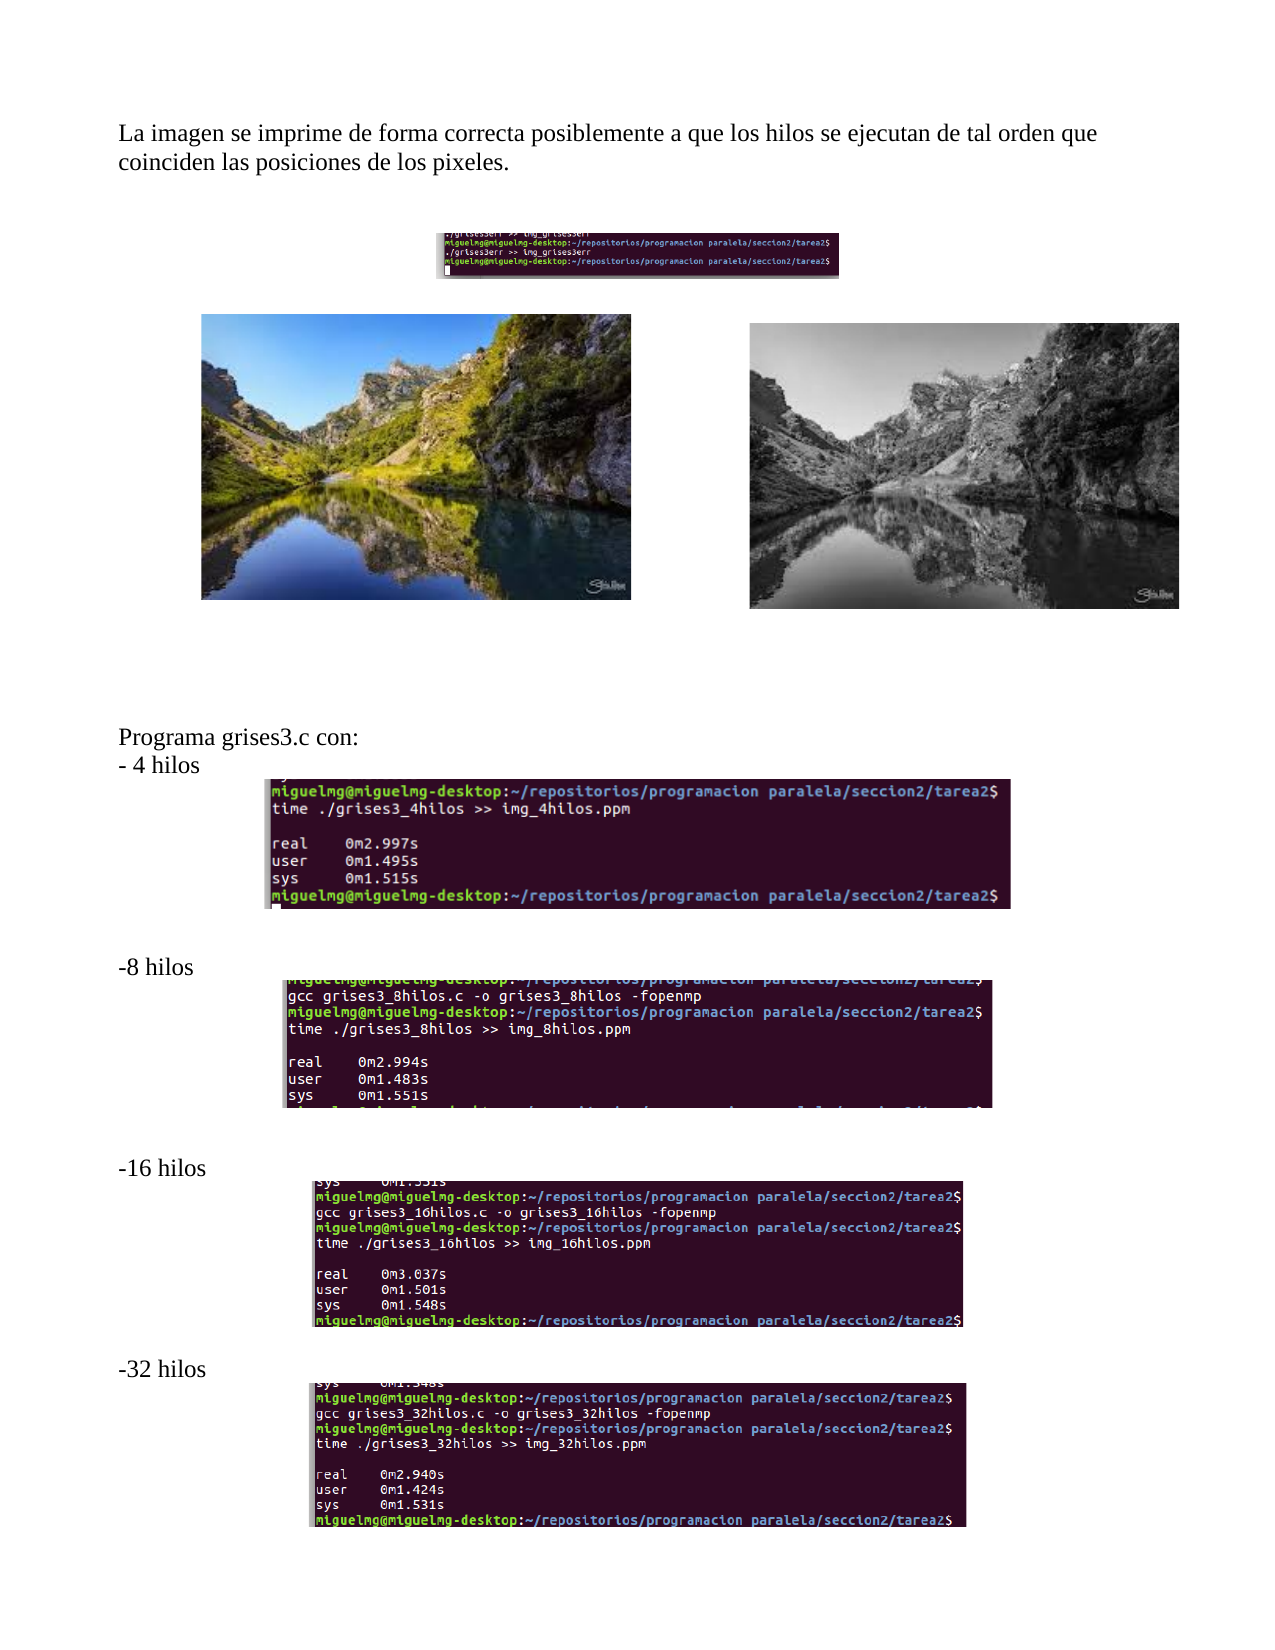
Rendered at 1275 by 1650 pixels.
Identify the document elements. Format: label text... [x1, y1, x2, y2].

picture [436, 269, 540, 279]
text La imagen se imprime de forma correcta posiblemente a que los hilos se ejecutan de tal orden que coinciden las posiciones de los pixeles. [118, 118, 1157, 176]
picture [282, 1062, 496, 1108]
text -8 hilos [118, 952, 1157, 981]
text Programa grises3.c con: [118, 722, 1157, 751]
text -32 hilos [118, 1354, 1157, 1383]
picture [264, 868, 488, 909]
text -16 hilos [118, 1153, 1157, 1182]
picture [201, 314, 632, 600]
text - 4 hilos [118, 751, 1157, 779]
picture [749, 323, 1180, 609]
picture [308, 1476, 507, 1527]
picture [311, 1275, 506, 1327]
